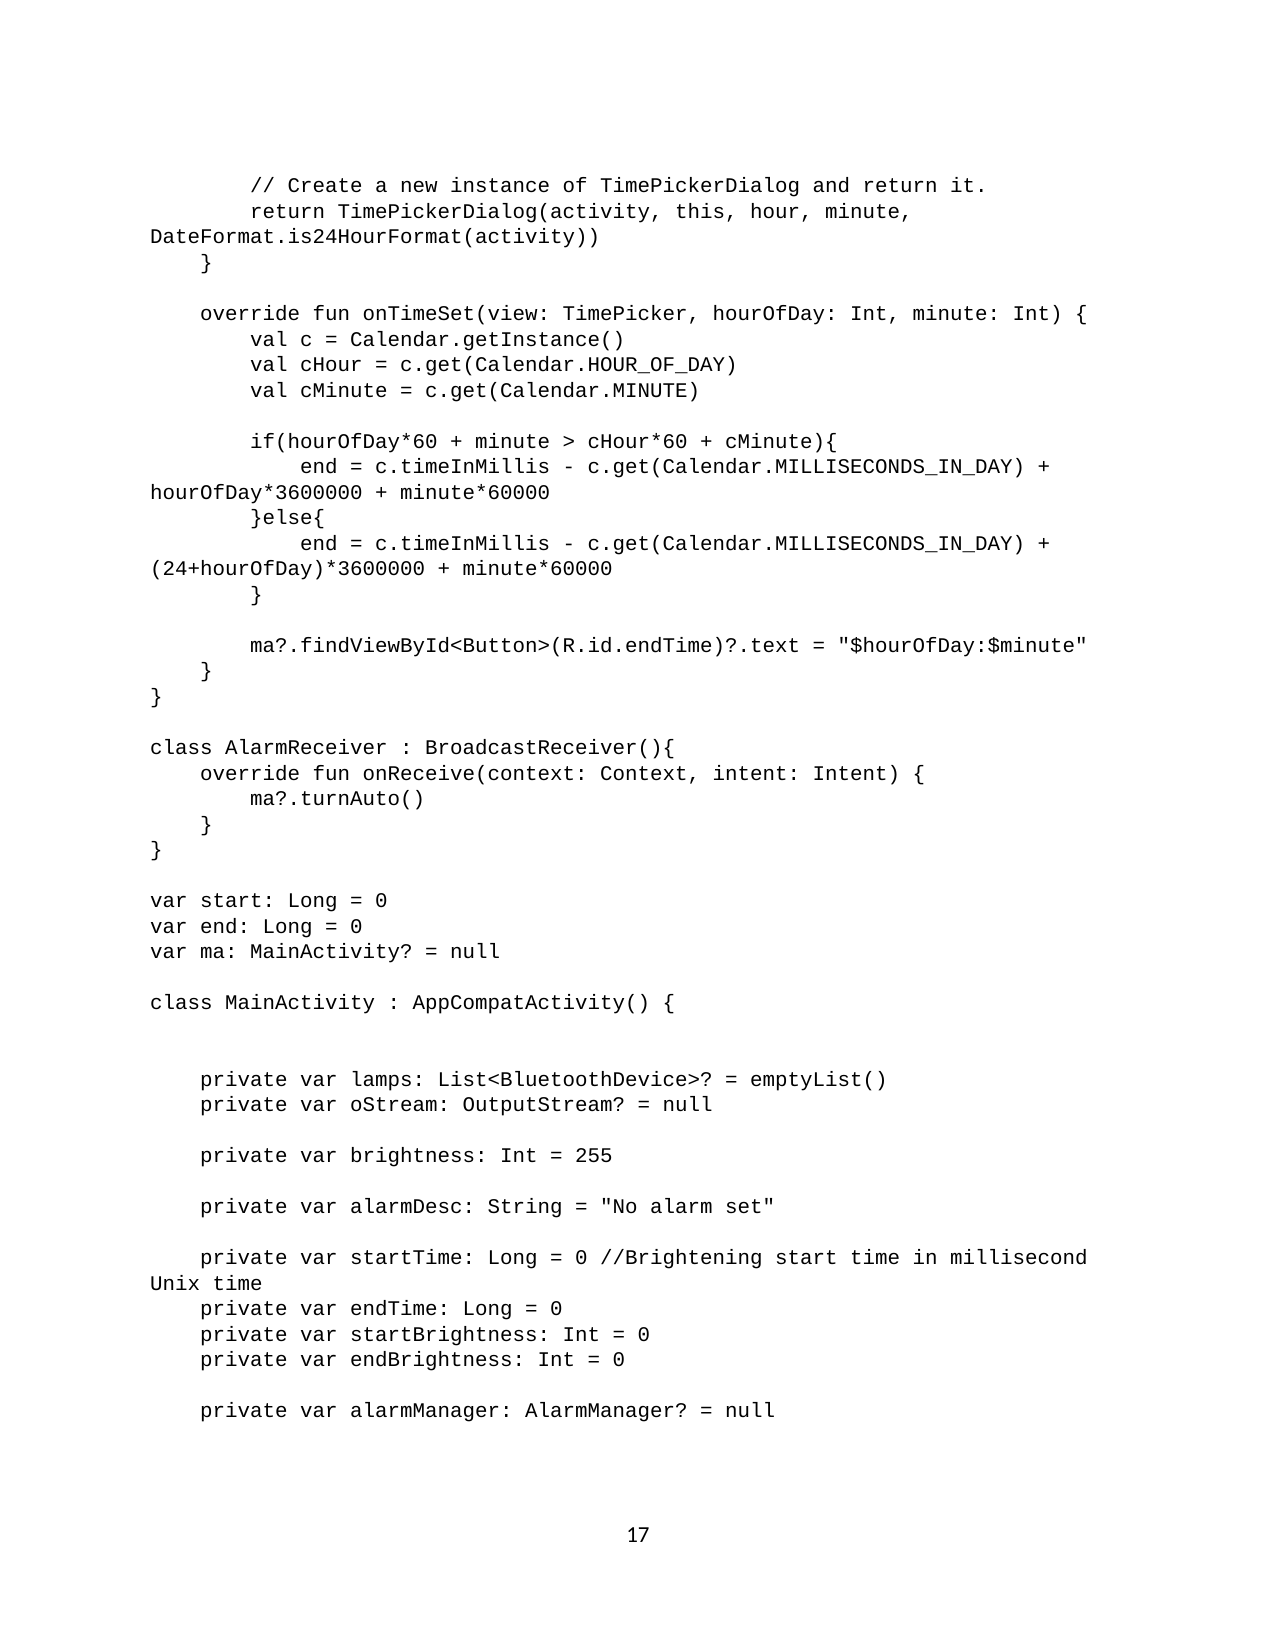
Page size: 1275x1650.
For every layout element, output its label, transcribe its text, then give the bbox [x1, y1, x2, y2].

text } [150, 686, 1125, 709]
text }else{ [150, 507, 1125, 531]
text private var oStream: OutputStream? = null [150, 1094, 1125, 1118]
text val cHour = c.get(Calendar.HOUR_OF_DAY) [150, 354, 1125, 378]
text var ma: MainActivity? = null [150, 941, 1125, 965]
text ma?.findViewById<Button>(R.id.endTime)?.text = "$hourOfDay:$minute" [150, 635, 1125, 658]
text var start: Long = 0 [150, 890, 1125, 914]
text val cMinute = c.get(Calendar.MINUTE) [150, 380, 1125, 403]
text } [150, 839, 1125, 863]
text } [150, 813, 1125, 837]
text private var alarmDesc: String = "No alarm set" [150, 1196, 1125, 1220]
text ma?.turnAuto() [150, 788, 1125, 812]
text class AlarmReceiver : BroadcastReceiver(){ [150, 737, 1125, 761]
text } [150, 660, 1125, 684]
text var end: Long = 0 [150, 916, 1125, 939]
text private var endBrightness: Int = 0 [150, 1349, 1125, 1373]
text val c = Calendar.getInstance() [150, 329, 1125, 352]
text override fun onReceive(context: Context, intent: Intent) { [150, 762, 1125, 786]
text private var lamps: List<BluetoothDevice>? = emptyList() [150, 1069, 1125, 1092]
text if(hourOfDay*60 + minute > cHour*60 + cMinute){ [150, 431, 1125, 454]
text class MainActivity : AppCompatActivity() { [150, 992, 1125, 1016]
text private var brightness: Int = 255 [150, 1145, 1125, 1169]
text // Create a new instance of TimePickerDialog and return it. [150, 176, 1125, 199]
text override fun onTimeSet(view: TimePicker, hourOfDay: Int, minute: Int) { [150, 303, 1125, 327]
text private var alarmManager: AlarmManager? = null [150, 1401, 1125, 1424]
text } [150, 584, 1125, 607]
text end = c.timeInMillis - c.get(Calendar.MILLISECONDS_IN_DAY) + hourOfDay*3600000 + minute*60000 [150, 456, 1125, 505]
text end = c.timeInMillis - c.get(Calendar.MILLISECONDS_IN_DAY) + (24+hourOfDay)*3600000 + minute*60000 [150, 533, 1125, 582]
text private var endTime: Long = 0 [150, 1298, 1125, 1322]
text private var startBrightness: Int = 0 [150, 1324, 1125, 1348]
text } [150, 252, 1125, 276]
text private var startTime: Long = 0 //Brightening start time in millisecond Unix time [150, 1247, 1125, 1297]
text return TimePickerDialog(activity, this, hour, minute, DateFormat.is24HourFormat(activity)) [150, 201, 1125, 250]
